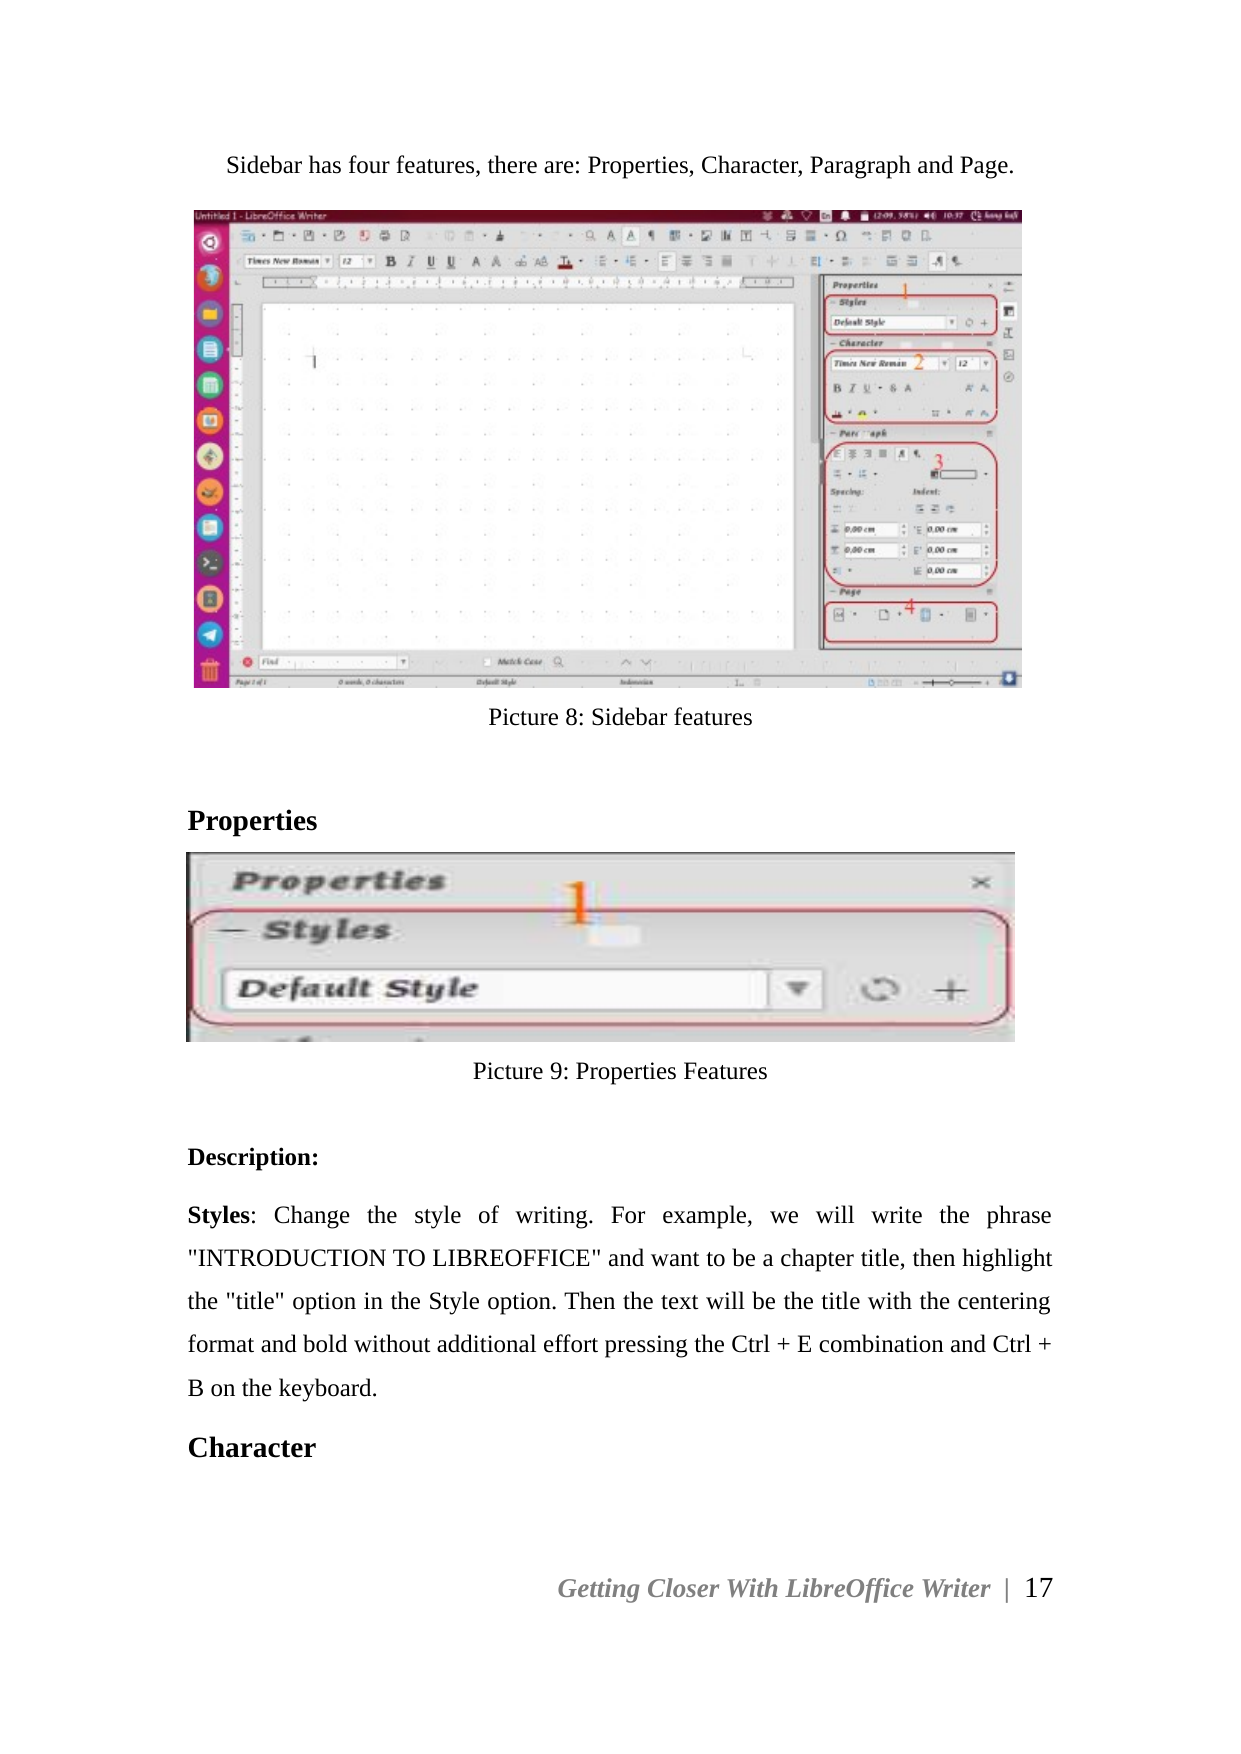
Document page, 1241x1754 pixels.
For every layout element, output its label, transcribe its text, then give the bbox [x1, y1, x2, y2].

subtitle Character [187, 1430, 1053, 1464]
picture [193, 210, 1022, 688]
subtitle Properties [187, 803, 1053, 836]
text Styles: Change the style of writing. For example, we will write the phrase "INTRODUCTION TO LIBREOFFICE" and want to be a chapter title, then highlight the "title" option in the Style option. Then the text will be the title with the centering format and bold without additional effort pressing the Ctrl + E combination and Ctrl + B on the keyboard. [187, 1200, 1053, 1401]
text Description: [187, 1142, 1053, 1171]
text Picture 8: Sidebar features [187, 193, 1053, 731]
text Sidebar has four features, there are: Properties, Character, Paragraph and Page. [187, 150, 1053, 179]
picture [186, 852, 1015, 1042]
text Picture 9: Properties Features [187, 866, 1053, 1085]
